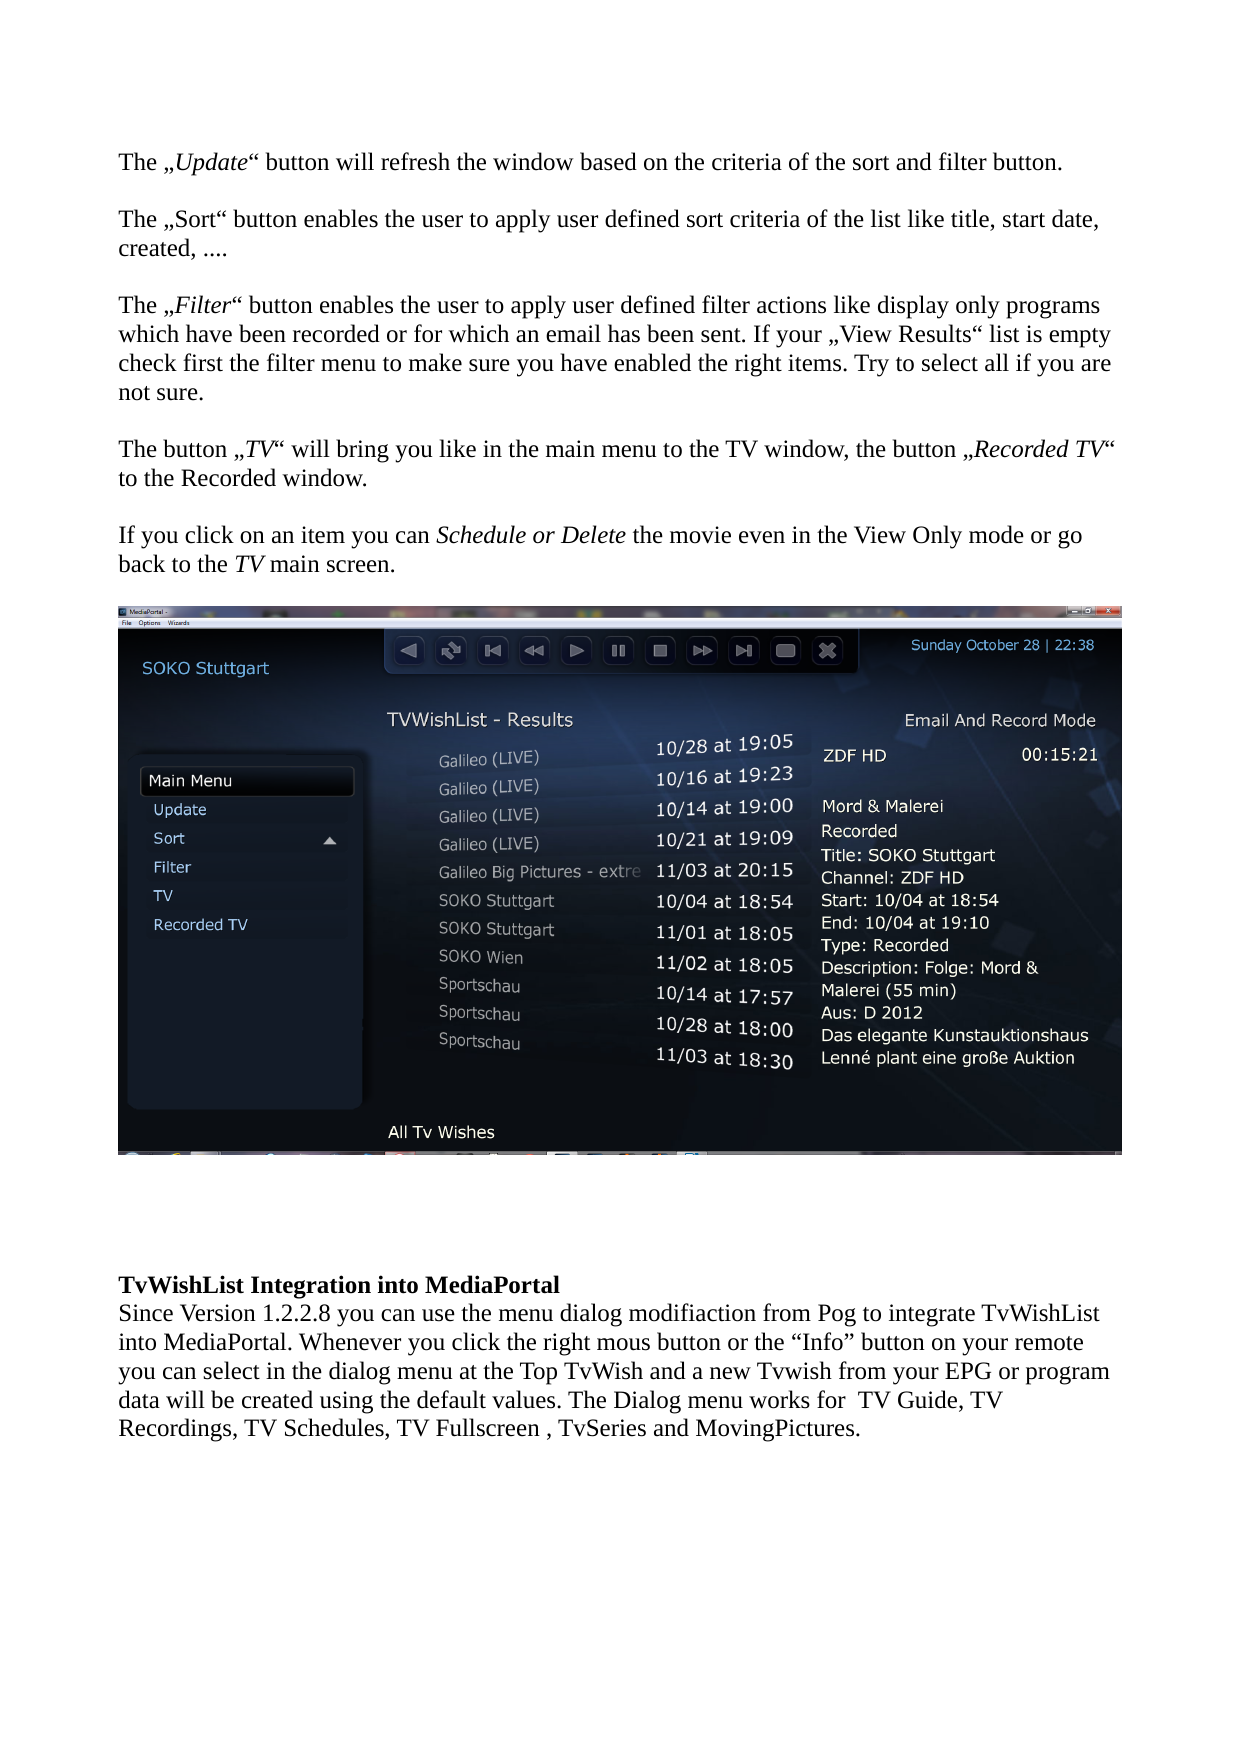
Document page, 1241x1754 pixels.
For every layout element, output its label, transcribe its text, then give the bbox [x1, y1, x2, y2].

picture [118, 606, 1122, 1155]
text The „Sort“ button enables the user to apply user defined sort criteria of the list like title, start date, created, .... [118, 204, 1122, 262]
text If you click on an item you can Schedule or Delete the movie even in the View Only mode or go back to the TV main screen. [118, 521, 1122, 578]
text The „Filter“ button enables the user to apply user defined filter actions like display only programs which have been recorded or for which an email has been sent. If your „View Results“ list is empty check first the filter menu to make sure you have enabled the right items. Try to select all if you are not sure. [118, 291, 1122, 406]
text The button „TV“ will bring you like in the main menu to the TV window, the button „Recorded TV“ to the Recorded window. [118, 434, 1122, 492]
text TvWishList Integration into MediaPortal [118, 1270, 1122, 1298]
text Since Version 1.2.2.8 you can use the menu dialog modifiaction from Pog to integrate TvWishList into MediaPortal. Whenever you click the right mous button or the “Info” button on your remote you can select in the dialog menu at the Top TvWish and a new Tvwish from your EPG or program data will be created using the default values. The Dialog menu works for TV Guide, TV Recordings, TV Schedules, TV Fullscreen , TvSeries and MovingPictures. [118, 1298, 1122, 1442]
text The „Update“ button will refresh the window based on the criteria of the sort and filter button. [118, 147, 1122, 176]
